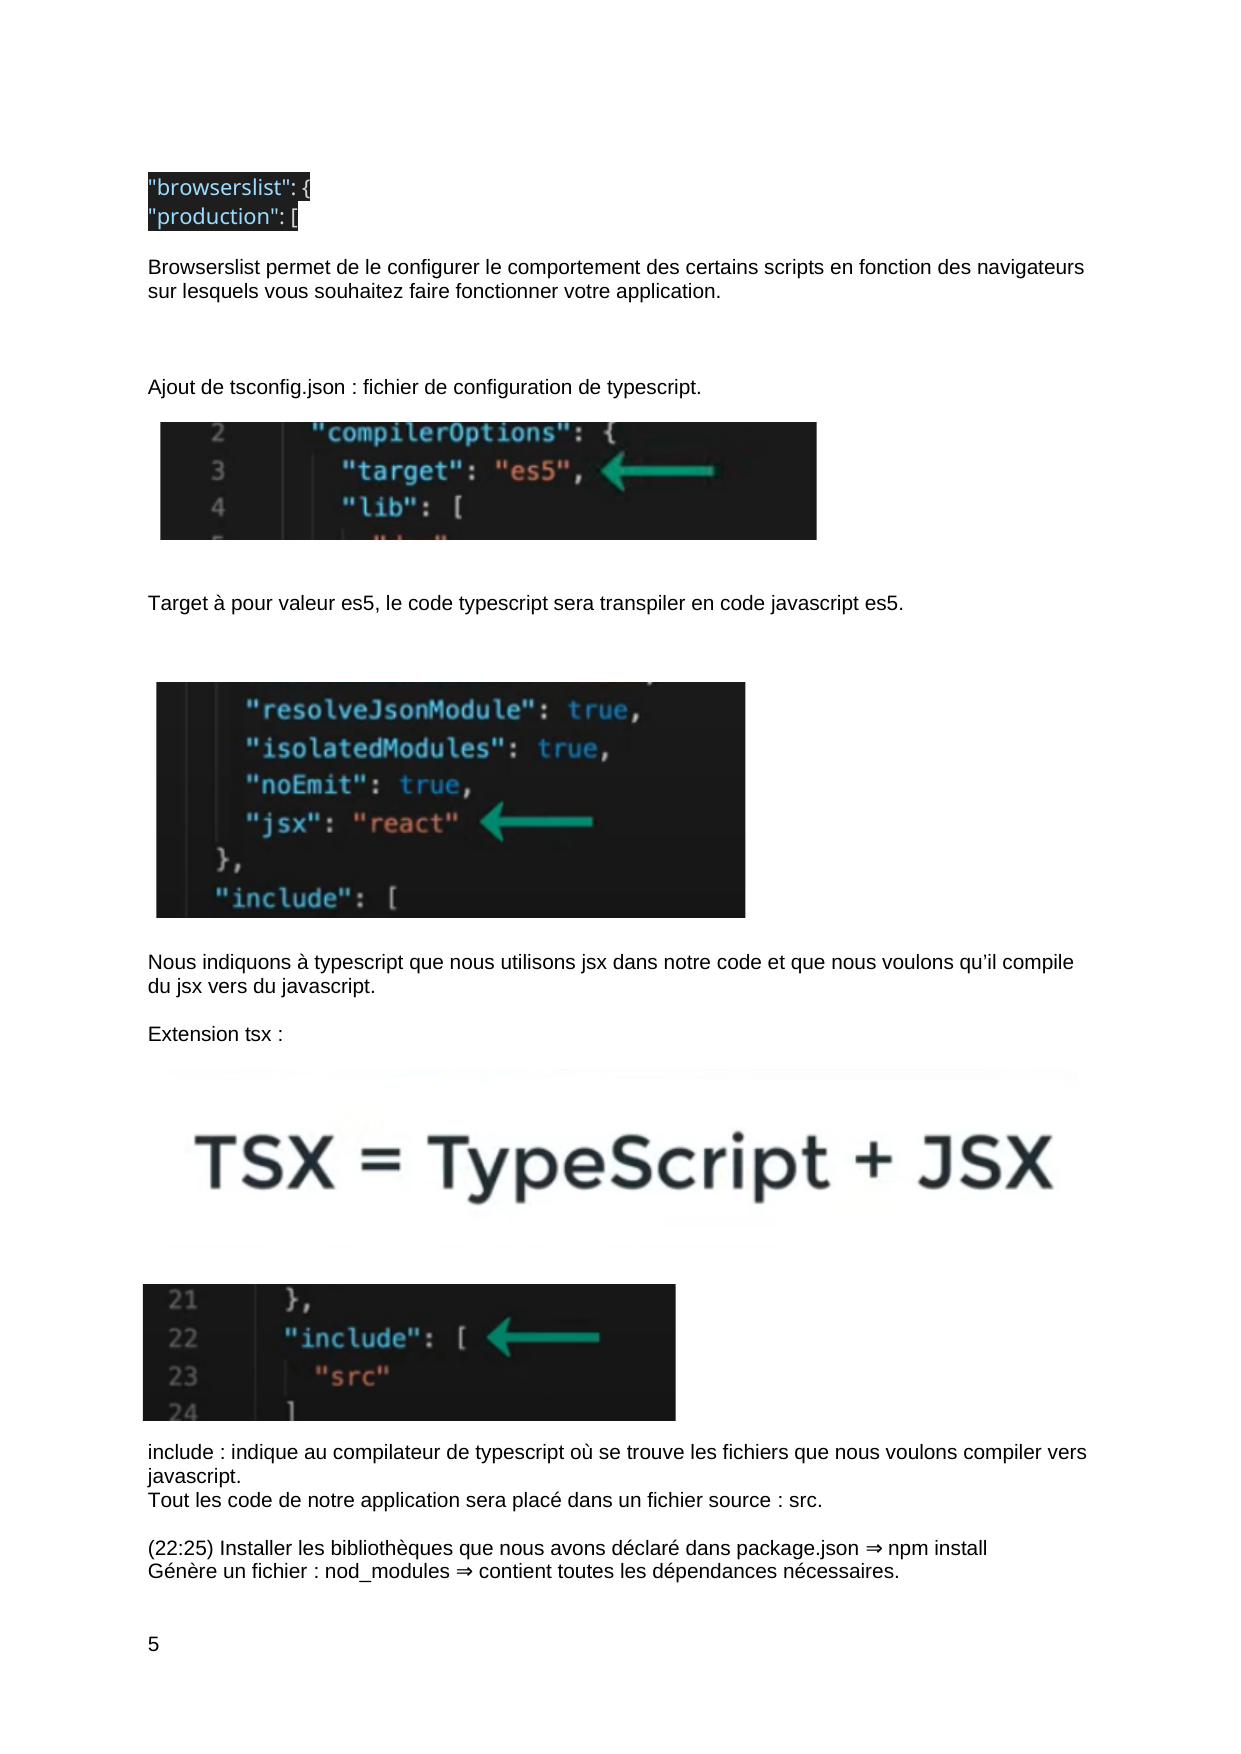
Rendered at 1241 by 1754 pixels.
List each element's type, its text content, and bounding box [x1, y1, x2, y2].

picture [162, 1069, 1078, 1248]
text Tout les code de notre application sera placé dans un fichier source : src. [148, 1487, 1093, 1511]
text "browserslist": { [148, 172, 1093, 201]
picture [142, 1284, 676, 1421]
text (22:25) Installer les bibliothèques que nous avons déclaré dans package.json ⇒ npm install [148, 1535, 1093, 1559]
text Génère un fichier : nod_modules ⇒ contient toutes les dépendances nécessaires. [148, 1559, 1093, 1583]
text Ajout de tsconfig.json : fichier de configuration de typescript. [148, 375, 1093, 399]
text Extension tsx : [148, 1022, 1093, 1046]
text Target à pour valeur es5, le code typescript sera transpiler en code javascript es5. [148, 591, 1093, 614]
picture [156, 682, 746, 918]
text "production": [ [148, 201, 1093, 231]
text Browserslist permet de le configurer le comportement des certains scripts en fonction des navigateurs sur lesquels vous souhaitez faire fonctionner votre application. [148, 255, 1093, 303]
picture [160, 422, 817, 540]
text Nous indiquons à typescript que nous utilisons jsx dans notre code et que nous voulons qu’il compile du jsx vers du javascript. [148, 950, 1093, 998]
text include : indique au compilateur de typescript où se trouve les fichiers que nous voulons compiler vers javascript. [148, 1439, 1093, 1487]
